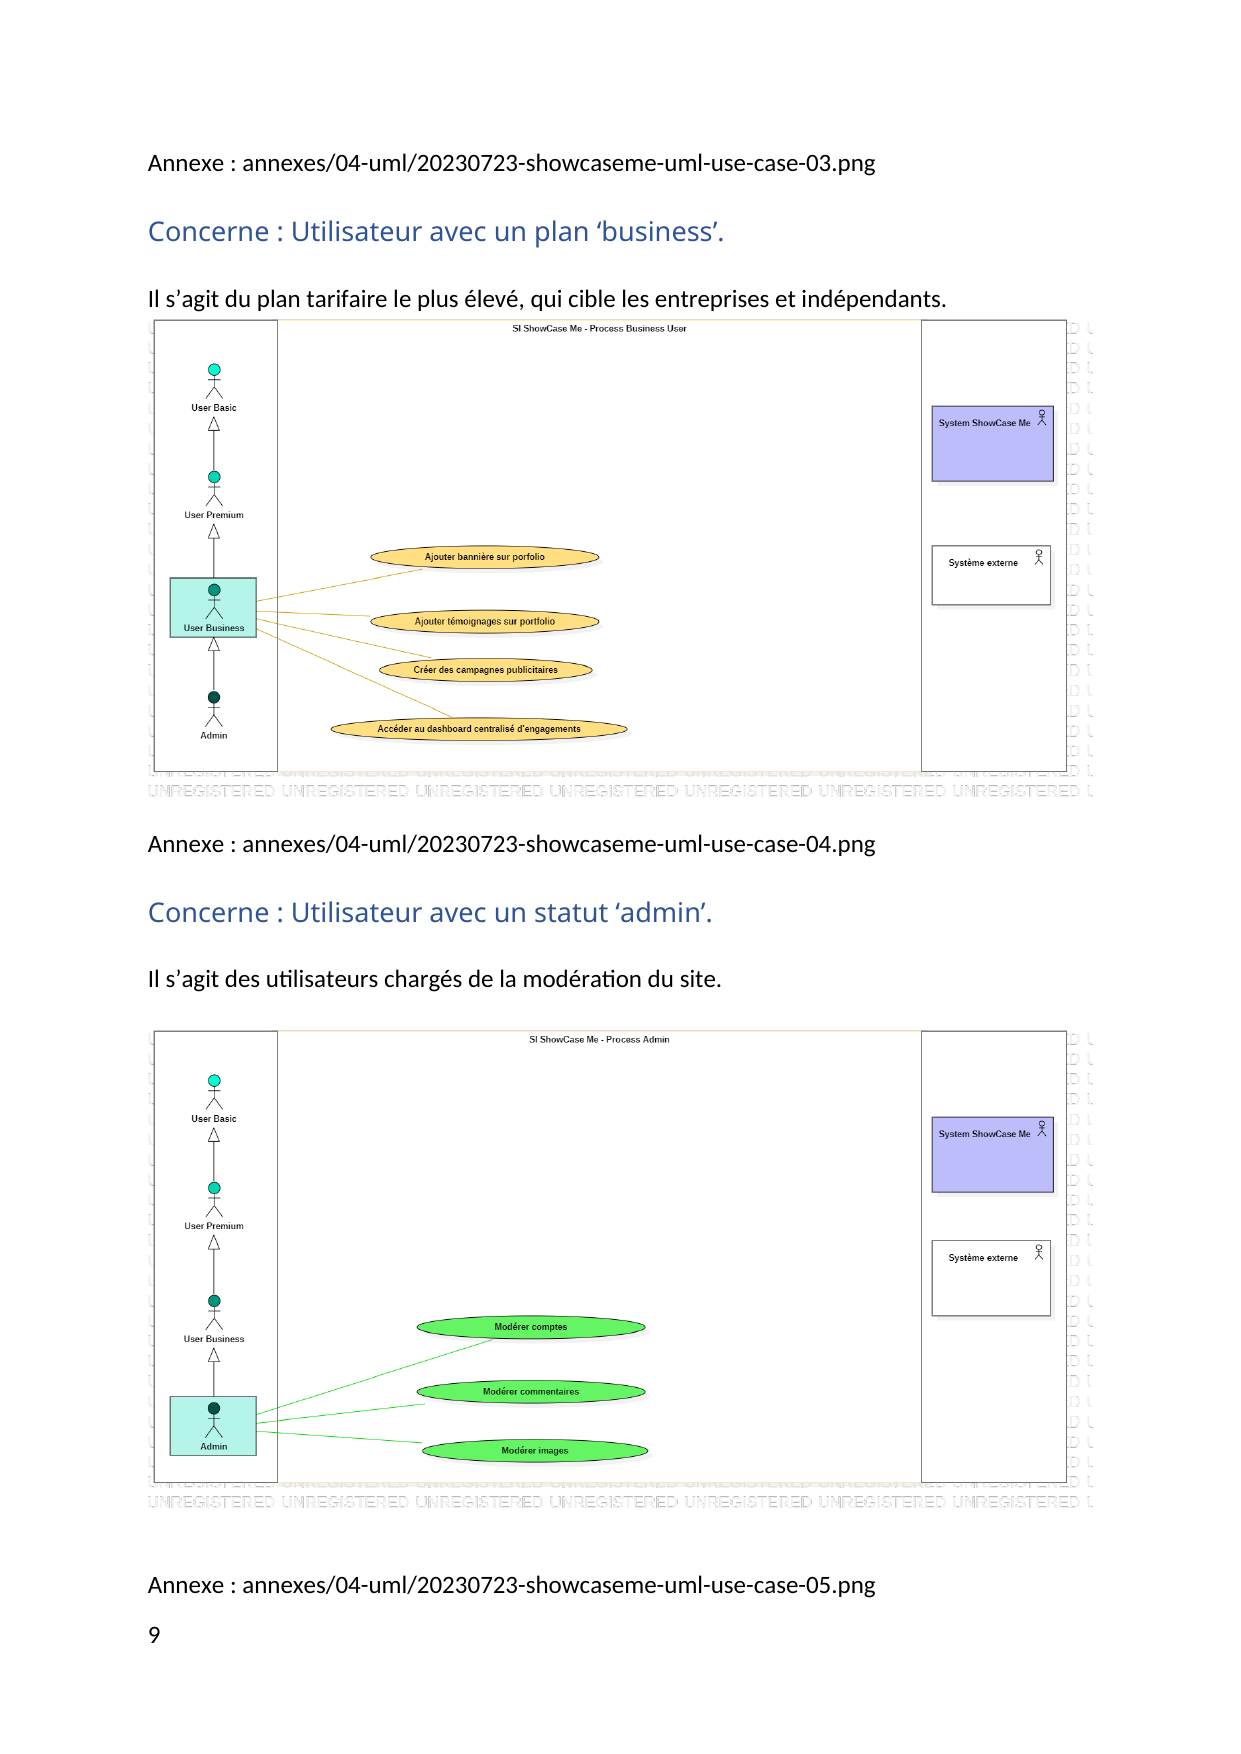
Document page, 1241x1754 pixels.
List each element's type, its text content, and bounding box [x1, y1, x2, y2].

picture [147, 313, 1093, 798]
text Il s’agit des utilisateurs chargés de la modération du site. [148, 963, 1093, 994]
subtitle Concerne : Utilisateur avec un statut ‘admin’. [148, 893, 1093, 930]
text Il s’agit du plan tarifaire le plus élevé, qui cible les entreprises et indépendants. [148, 283, 1093, 313]
subtitle Concerne : Utilisateur avec un plan ‘business’. [148, 213, 1093, 250]
text Annexe : annexes/04-uml/20230723-showcaseme-uml-use-case-05.png [148, 1569, 1093, 1600]
picture [147, 1024, 1093, 1509]
text Annexe : annexes/04-uml/20230723-showcaseme-uml-use-case-04.png [148, 828, 1093, 858]
text Annexe : annexes/04-uml/20230723-showcaseme-uml-use-case-03.png [148, 148, 1093, 178]
